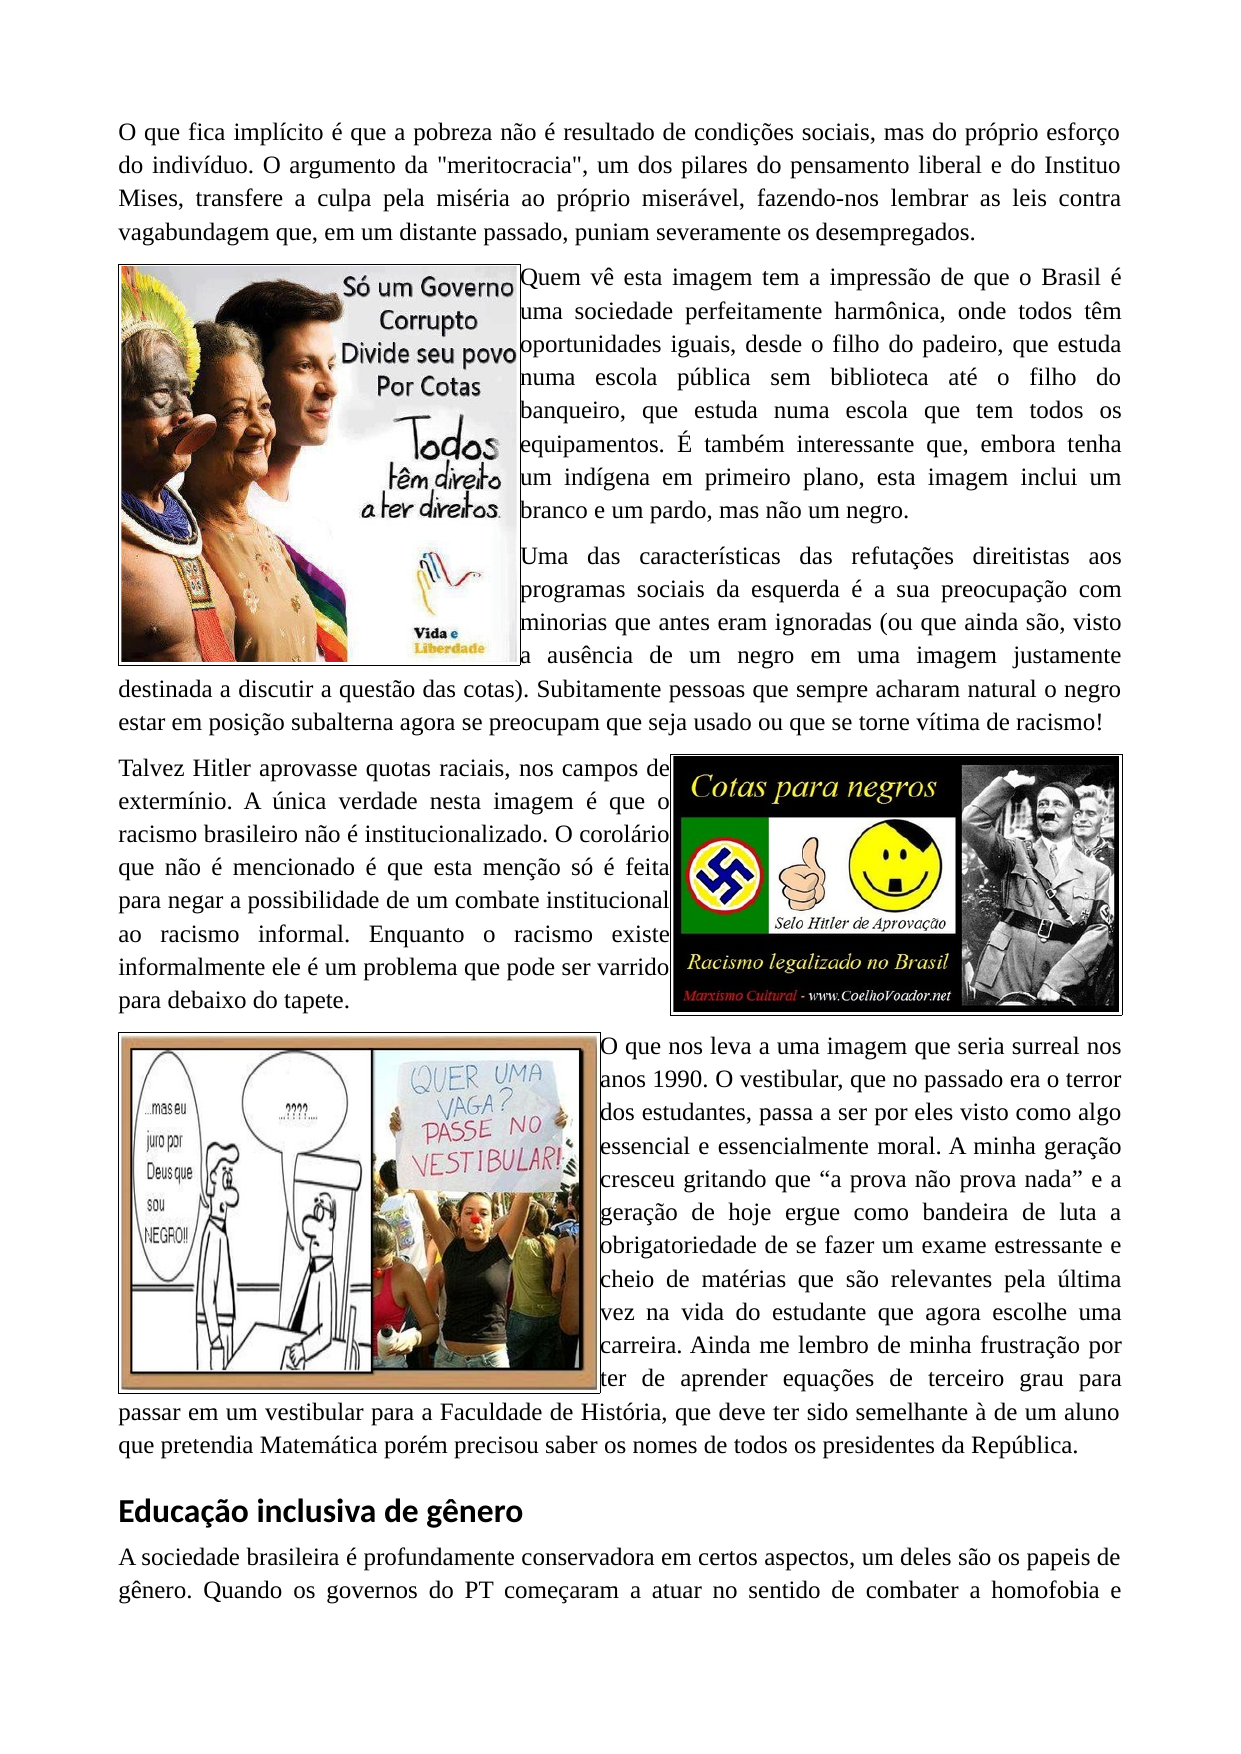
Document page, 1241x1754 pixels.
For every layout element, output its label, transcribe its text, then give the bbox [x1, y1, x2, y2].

text Quem vê esta imagem tem a impressão de que o Brasil é uma sociedade perfeitamente harmônica, onde todos têm oportunidades iguais, desde o filho do padeiro, que estuda numa escola pública sem biblioteca até o filho do banqueiro, que estuda numa escola que tem todos os equipamentos. É também interessante que, embora tenha um indígena em primeiro plano, esta imagem inclui um branco e um pardo, mas não um negro. [521, 263, 1122, 524]
text A sociedade brasileira é profundamente conservadora em certos aspectos, um deles são os papeis de gênero. Quando os governos do PT começaram a atuar no sentido de combater a homofobia e [118, 1543, 1122, 1604]
text [119, 265, 520, 665]
text O que nos leva a uma imagem que seria surreal nos anos 1990. O vestibular, que no passado era o terror dos estudantes, passa a ser por eles visto como algo essencial e essencialmente moral. A minha geração cresceu gritando que “a prova não prova nada” e a geração de hoje ergue como bandeira de luta a obrigatoriedade de se fazer um exame estressante e cheio de matérias que são relevantes pela última vez na vida do estudante que agora escolhe uma carreira. Ainda me lembro de minha frustração por ter de aprender equações de terceiro grau para passar em um vestibular para a Faculdade de História, que deve ter sido semelhante à de um aluno que pretendia Matemática porém precisou saber os nomes de todos os presidentes da República. [118, 1032, 1122, 1458]
text Uma das características das refutações direitistas aos programas sociais da esquerda é a sua preocupação com minorias que antes eram ignoradas (ou que ainda são, visto a ausência de um negro em uma imagem justamente destinada a discutir a questão das cotas). Subitamente pessoas que sempre acharam natural o negro estar em posição subalterna agora se preocupam que seja usado ou que se torne vítima de racismo! [118, 542, 1122, 736]
text O que fica implícito é que a pobreza não é resultado de condições sociais, mas do próprio esforço do indivíduo. O argumento da "meritocracia", um dos pilares do pensamento liberal e do Instituo Mises, transfere a culpa pela miséria ao próprio miserável, fazendo-nos lembrar as leis contra vagabundagem que, em um distante passado, puniam severamente os desempregados. [118, 118, 1122, 246]
picture [673, 756, 1119, 1012]
subtitle Educação inclusiva de gênero [118, 1497, 1122, 1531]
picture [121, 266, 517, 662]
text [671, 755, 1122, 1015]
picture [121, 1035, 597, 1390]
text Talvez Hitler aprovasse quotas raciais, nos campos de extermínio. A única verdade nesta imagem é que o racismo brasileiro não é institucionalizado. O corolário que não é mencionado é que esta menção só é feita para negar a possibilidade de um combate institucional ao racismo informal. Enquanto o racismo existe informalmente ele é um problema que pode ser varrido para debaixo do tapete. [118, 754, 670, 1014]
